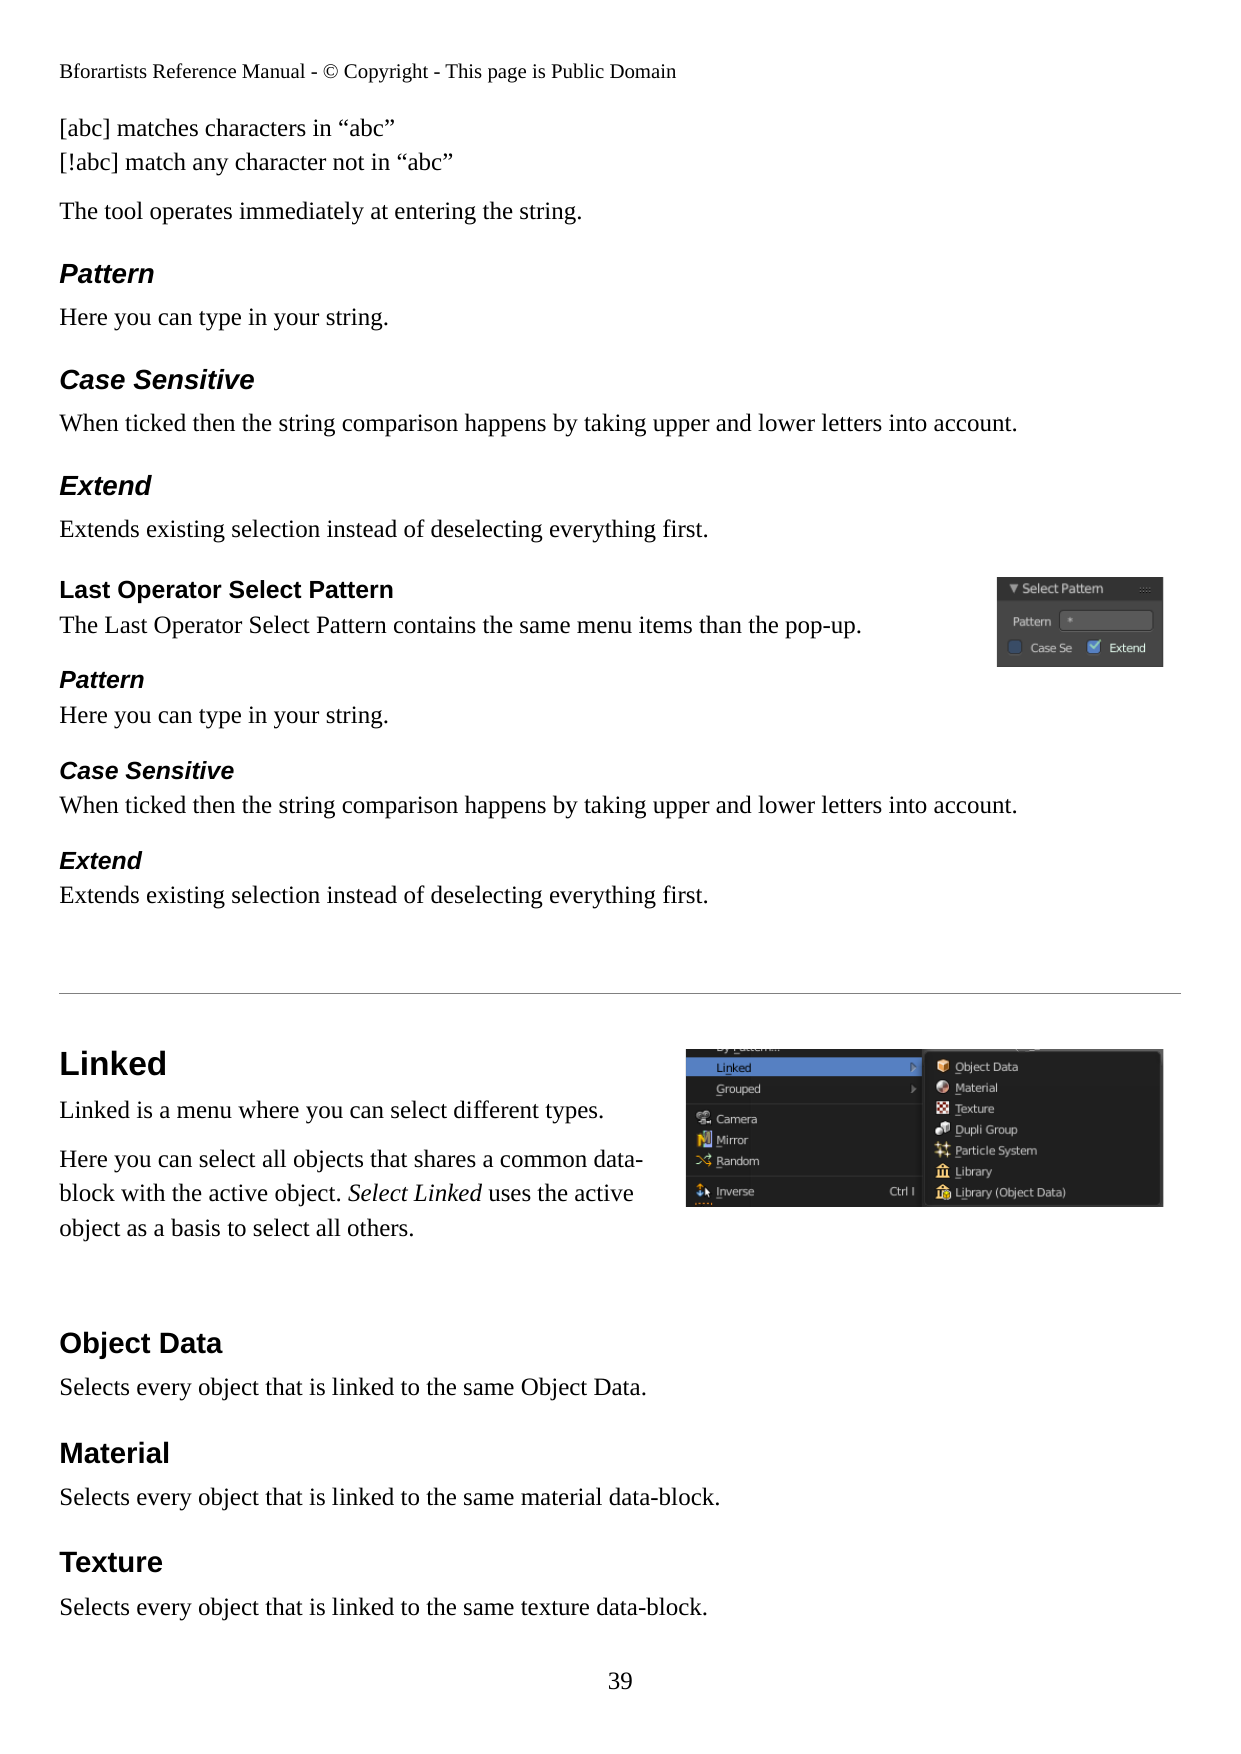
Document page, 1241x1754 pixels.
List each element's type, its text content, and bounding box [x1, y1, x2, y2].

subtitle Pattern [59, 666, 1181, 694]
subtitle Object Data [59, 1326, 1181, 1359]
subtitle Extend [59, 469, 1181, 501]
text Selects every object that is linked to the same material data-block. [59, 1482, 1181, 1511]
subtitle Texture [59, 1545, 1181, 1579]
text Selects every object that is linked to the same texture data-block. [59, 1592, 1181, 1620]
text The Last Operator Select Pattern contains the same menu items than the pop-up. [59, 610, 996, 639]
text Linked is a menu where you can select different types. [59, 1095, 685, 1124]
subtitle Material [59, 1436, 1181, 1469]
text When ticked then the string comparison happens by taking upper and lower letters into account. [59, 791, 1181, 819]
text Here you can select all objects that shares a common data-block with the active object. Select Linked uses the active object as a basis to select all others. [59, 1144, 1181, 1242]
subtitle Pattern [59, 258, 1181, 289]
subtitle Last Operator Select Pattern [59, 576, 1181, 604]
subtitle Case Sensitive [59, 756, 1181, 784]
picture [996, 577, 1164, 667]
subtitle Linked [59, 1044, 1181, 1082]
picture [685, 1049, 1164, 1207]
text Extends existing selection instead of deselecting everything first. [59, 881, 1181, 909]
text Selects every object that is linked to the same Object Data. [59, 1372, 1181, 1401]
text Here you can type in your string. [59, 302, 1181, 331]
text The tool operates immediately at entering the string. [59, 196, 1181, 225]
text When ticked then the string comparison happens by taking upper and lower letters into account. [59, 408, 1181, 437]
text Here you can type in your string. [59, 700, 1181, 729]
subtitle Case Sensitive [59, 364, 1181, 396]
text Extends existing selection instead of deselecting everything first. [59, 514, 1181, 543]
text [abc] matches characters in “abc” [!abc] match any character not in “abc” [59, 113, 1181, 176]
subtitle Extend [59, 846, 1181, 874]
